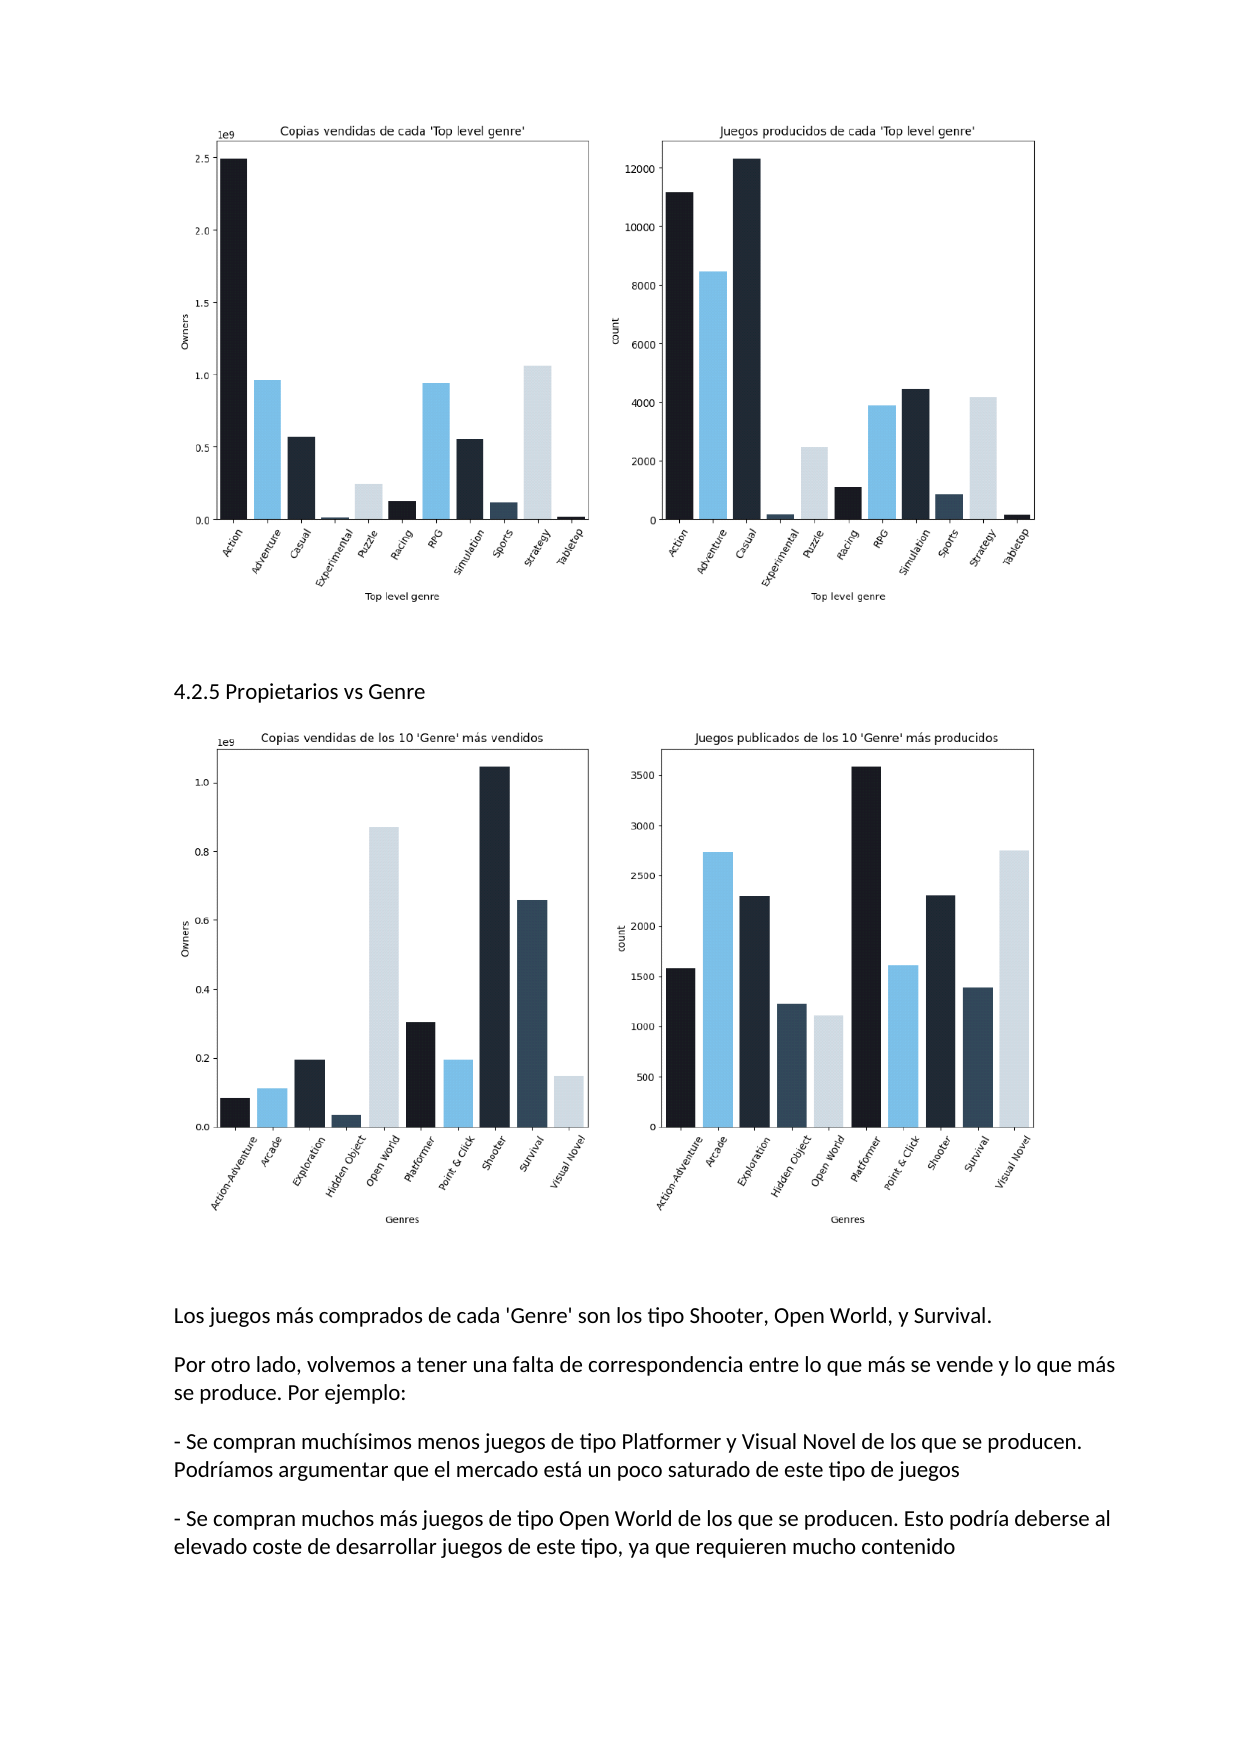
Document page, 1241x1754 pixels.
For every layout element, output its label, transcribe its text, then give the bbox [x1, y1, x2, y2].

text - Se compran muchísimos menos juegos de tipo Platformer y Visual Novel de los que se producen. Podríamos argumentar que el mercado está un poco saturado de este tipo de juegos [174, 1427, 1122, 1483]
text - Se compran muchos más juegos de tipo Open World de los que se producen. Esto podría deberse al elevado coste de desarrollar juegos de este tipo, ya que requieren mucho contenido [174, 1504, 1122, 1560]
text 4.2.5 Propietarios vs Genre [174, 677, 1122, 705]
text Por otro lado, volvemos a tener una falta de correspondencia entre lo que más se vende y lo que más se produce. Por ejemplo: [174, 1351, 1122, 1407]
text Los juegos más comprados de cada 'Genre' son los tipo Shooter, Open World, y Survival. [174, 1302, 1122, 1330]
